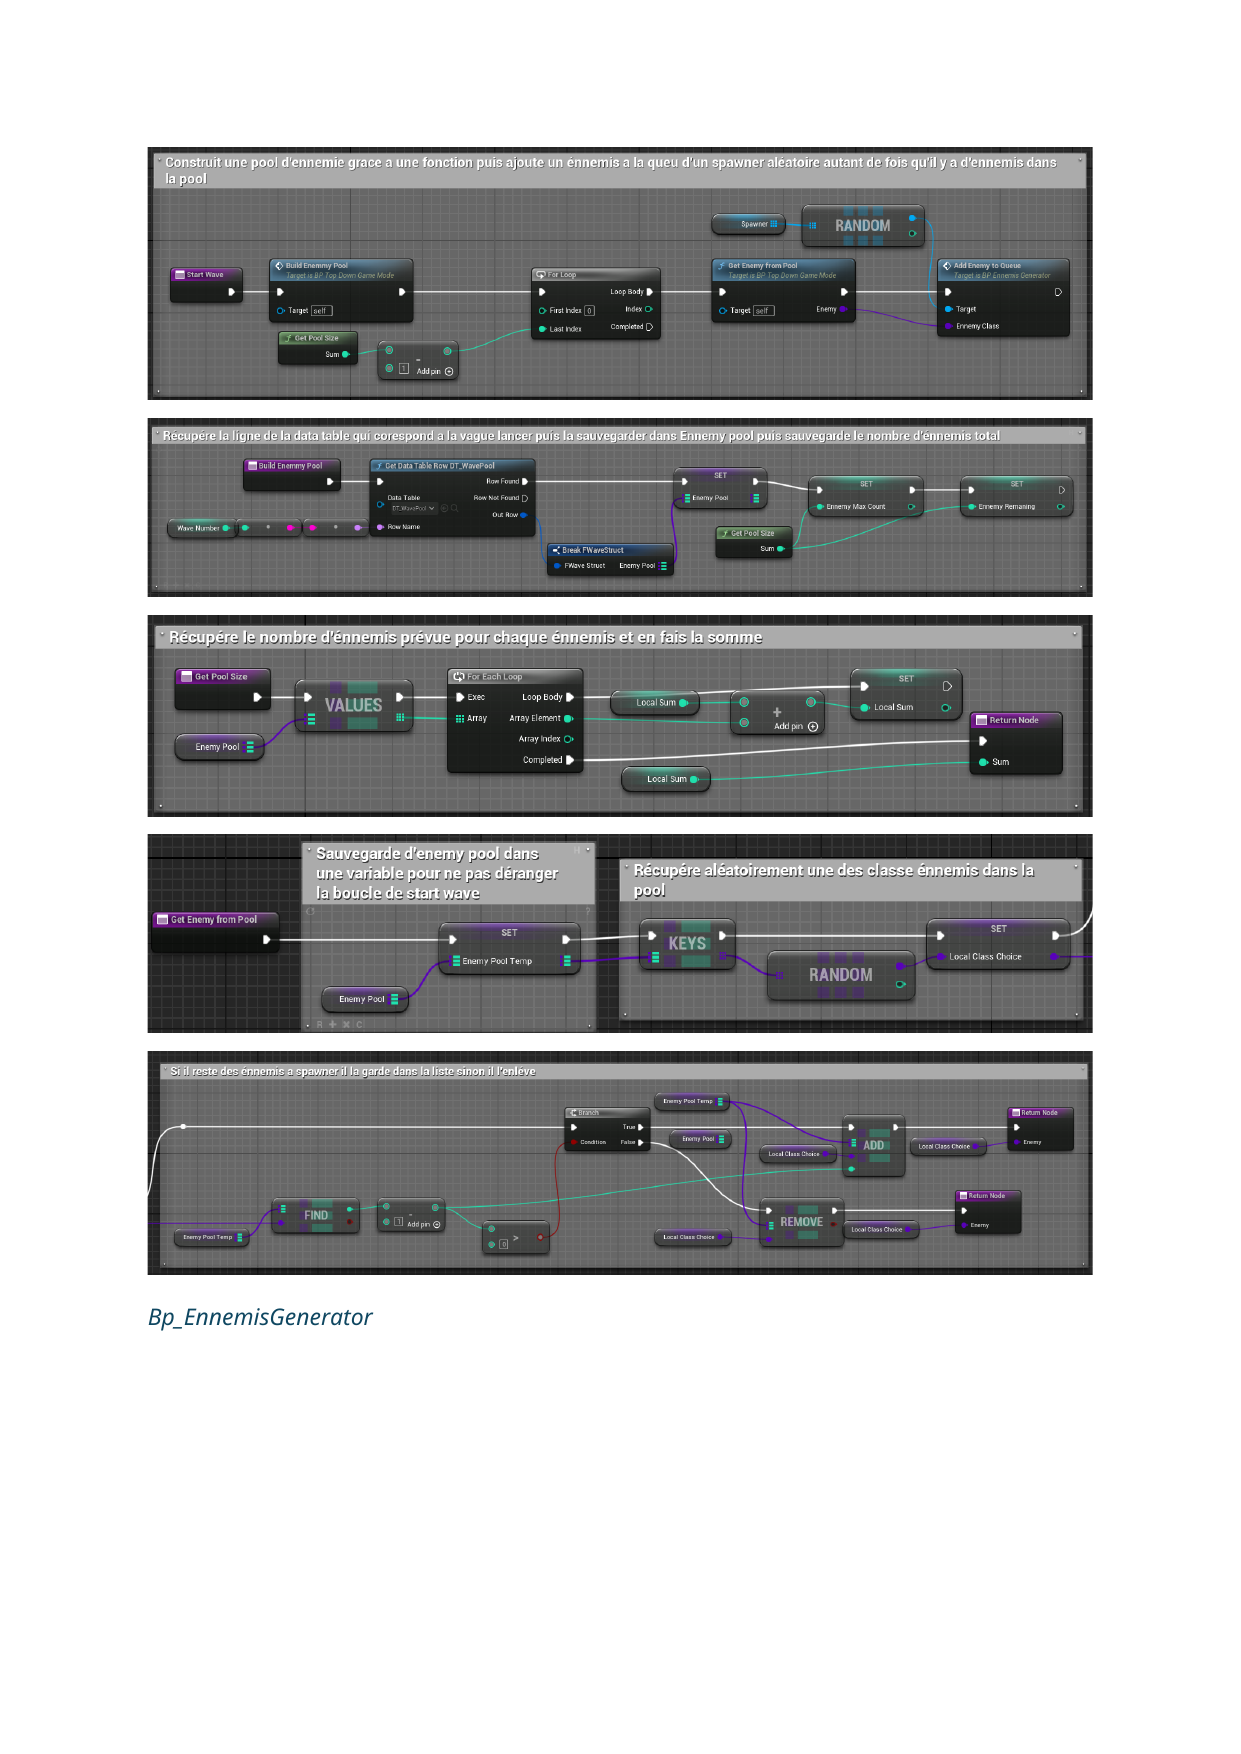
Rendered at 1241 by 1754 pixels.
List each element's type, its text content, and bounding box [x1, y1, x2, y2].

subtitle Bp_EnnemisGenerator [148, 1301, 1093, 1332]
